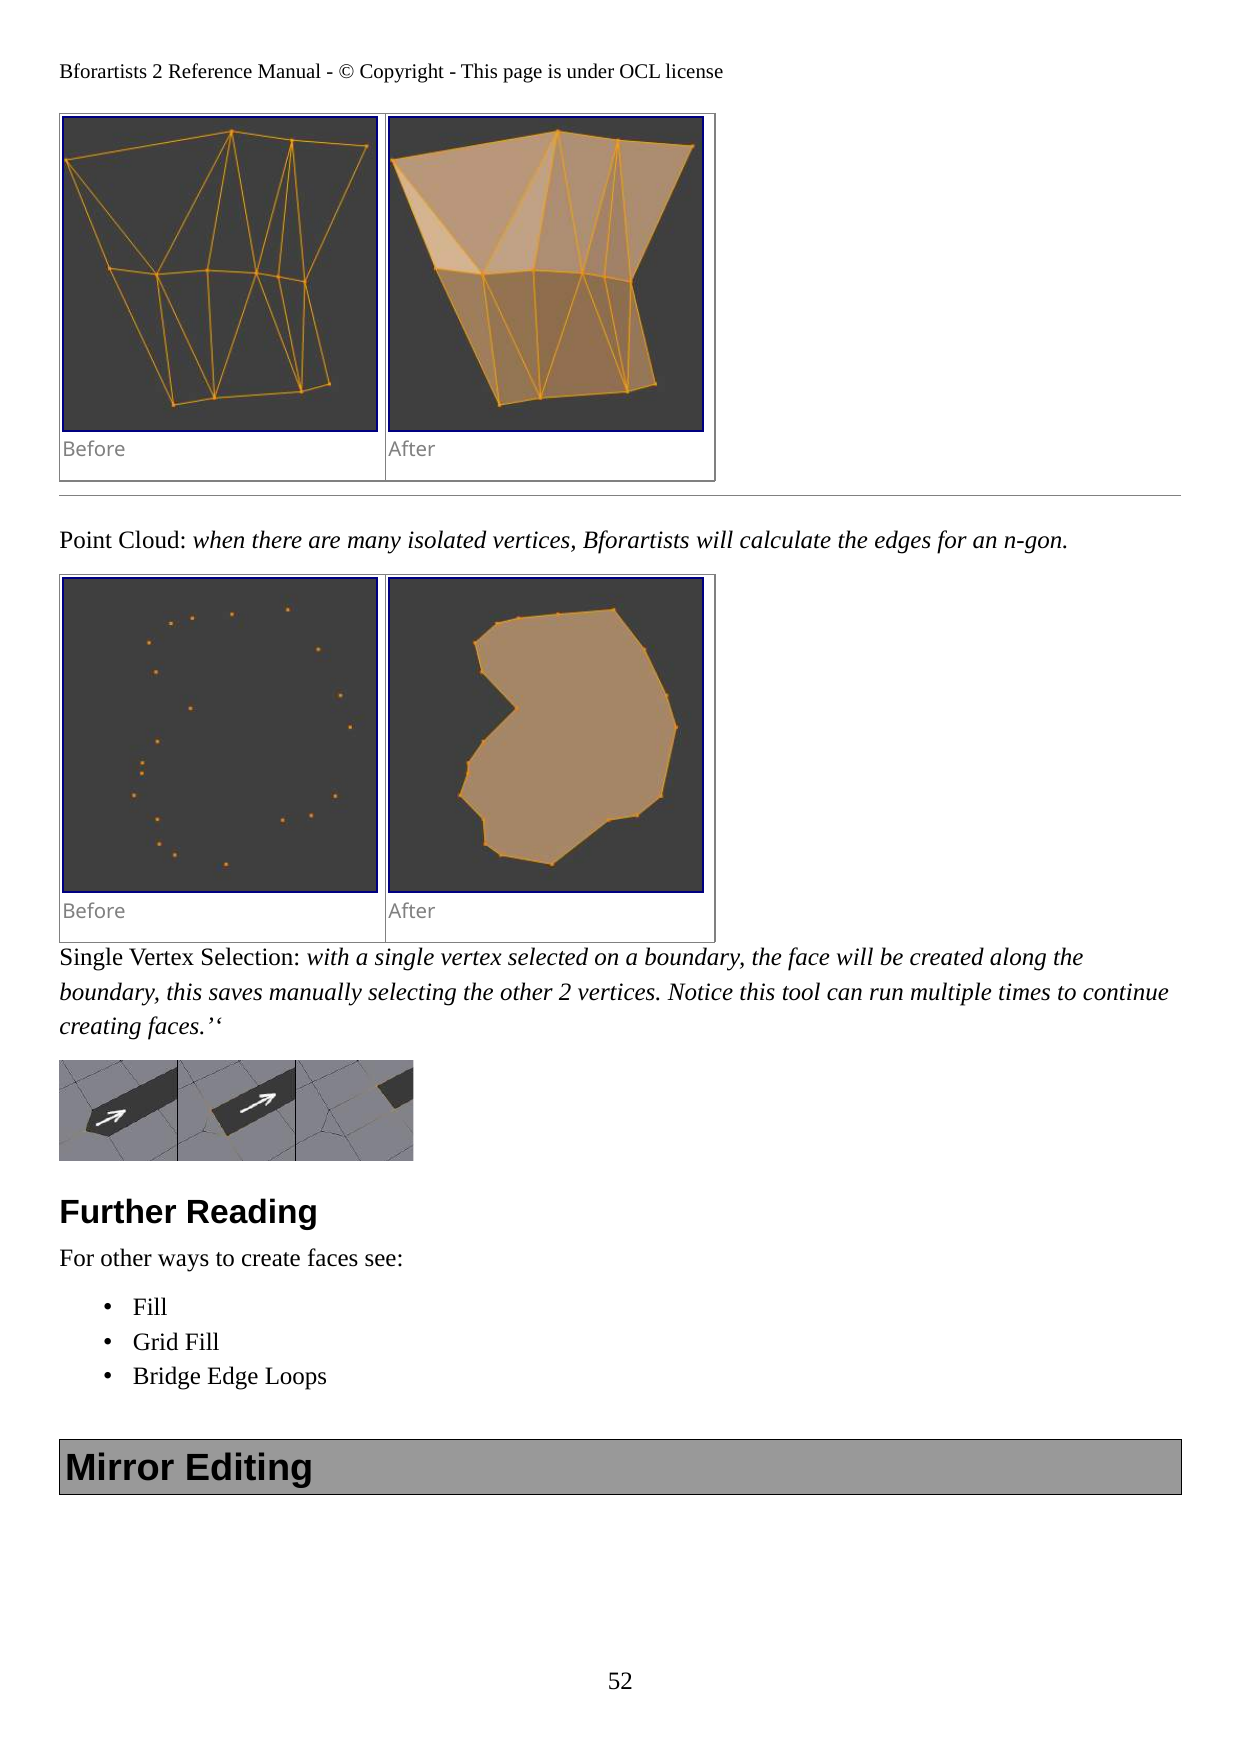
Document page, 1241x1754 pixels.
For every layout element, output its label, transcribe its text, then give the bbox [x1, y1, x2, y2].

picture [59, 1060, 414, 1161]
list Grid Fill [103, 1327, 1181, 1356]
table_header Before [60, 114, 385, 480]
table_header Mirror Editing [60, 1440, 1181, 1494]
text Point Cloud: when there are many isolated vertices, Bforartists will calculate the edges for an n-gon. [59, 525, 1181, 554]
picture [64, 579, 376, 891]
picture [390, 579, 702, 891]
table_header After [386, 575, 714, 942]
list Bridge Edge Loops [103, 1361, 1181, 1390]
picture [390, 118, 702, 430]
list Fill [103, 1292, 1181, 1321]
table_header After [386, 114, 714, 480]
text Single Vertex Selection: with a single vertex selected on a boundary, the face will be created along the boundary, this saves manually selecting the other 2 vertices. Notice this tool can run multiple times to continue creating faces.’‘ [59, 942, 1181, 1040]
table_header Before [60, 575, 385, 942]
subtitle Further Reading [59, 1192, 1181, 1231]
text For other ways to create faces see: [59, 1243, 1181, 1272]
picture [64, 118, 376, 430]
